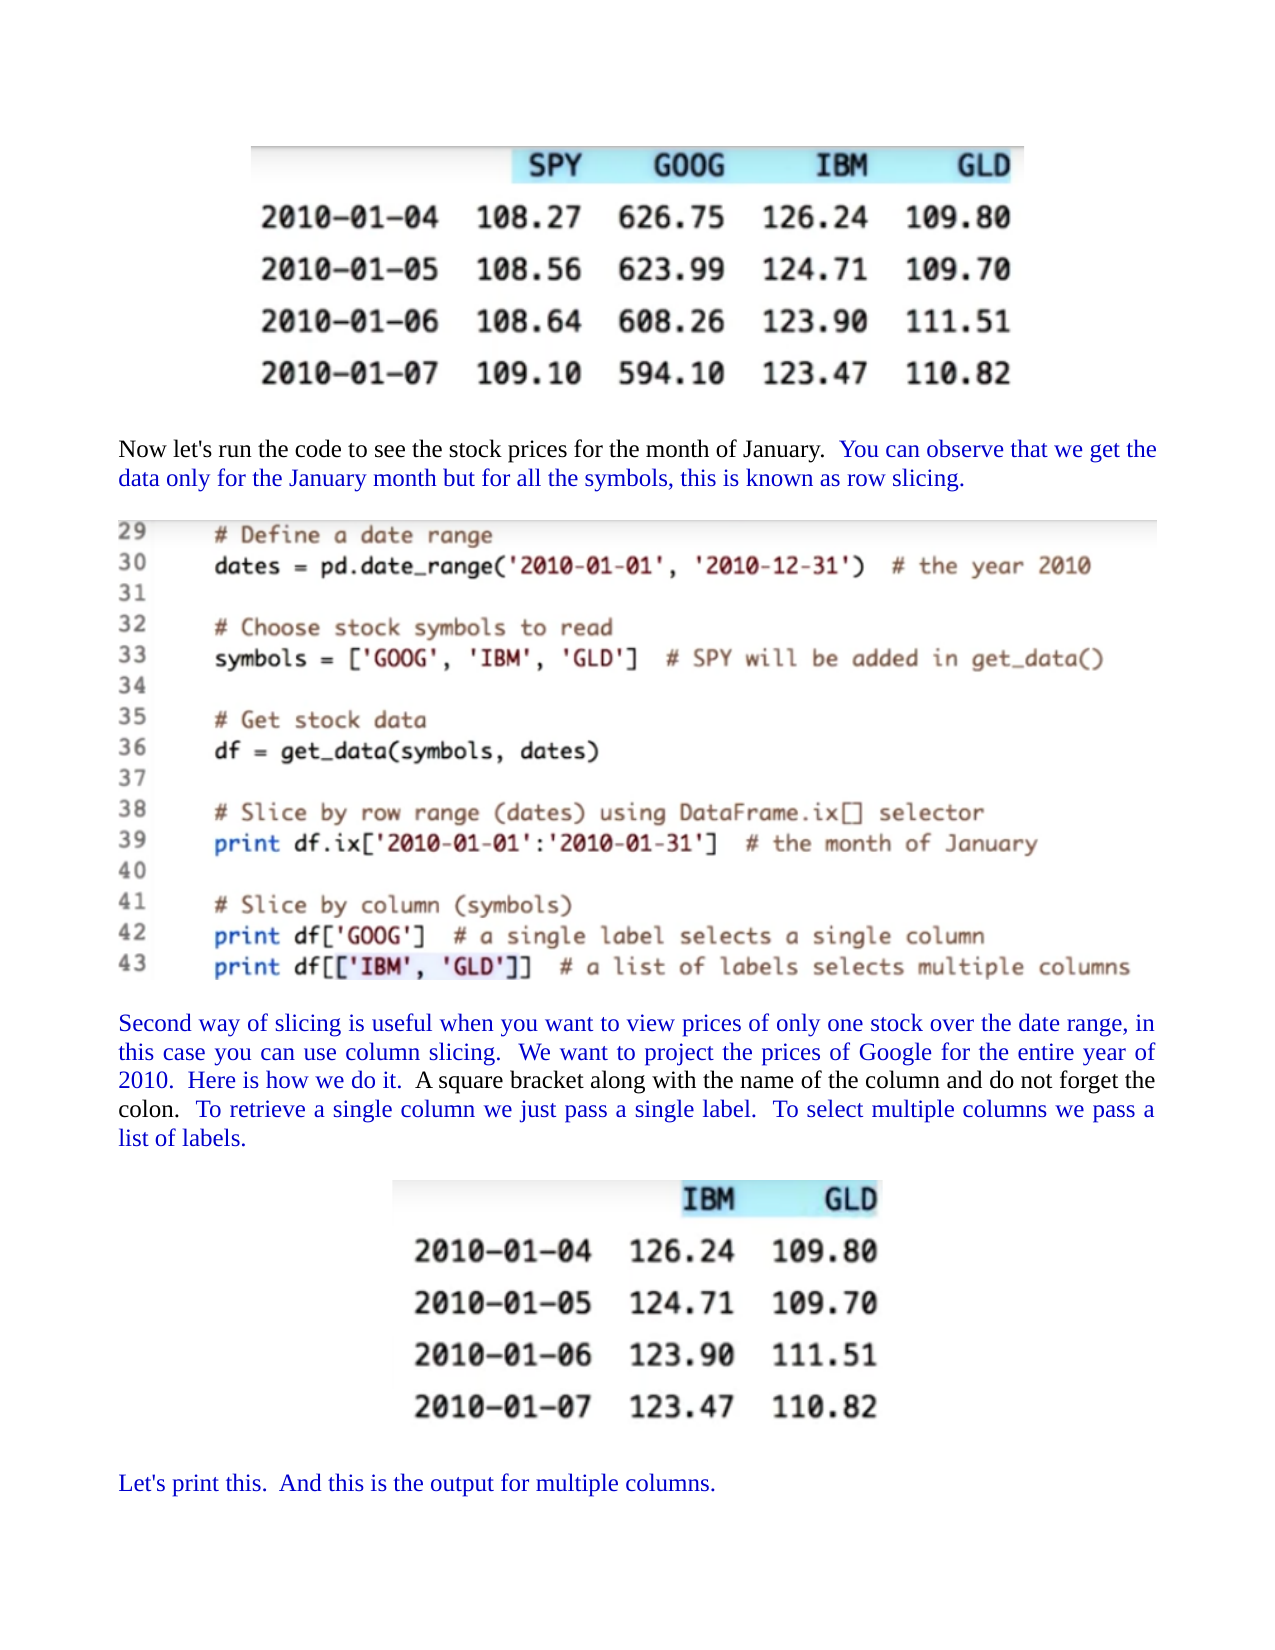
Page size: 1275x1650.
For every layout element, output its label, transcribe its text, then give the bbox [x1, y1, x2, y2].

text Second way of slicing is useful when you want to view prices of only one stock over the date range, in this case you can use column slicing. We want to project the prices of Google for the entire year of 2010. Here is how we do it. A square bracket along with the name of the column and do not forget the colon. To retrieve a single column we just pass a single label. To select multiple columns we pass a list of labels. [118, 1008, 1157, 1152]
picture [392, 1180, 883, 1431]
text Let's print this. And this is the output for multiple columns. [118, 1468, 1157, 1497]
picture [118, 520, 1157, 980]
picture [250, 146, 1025, 388]
text Now let's run the code to see the stock prices for the month of January. You can observe that we get the data only for the January month but for all the symbols, this is known as row slicing. [118, 434, 1157, 492]
